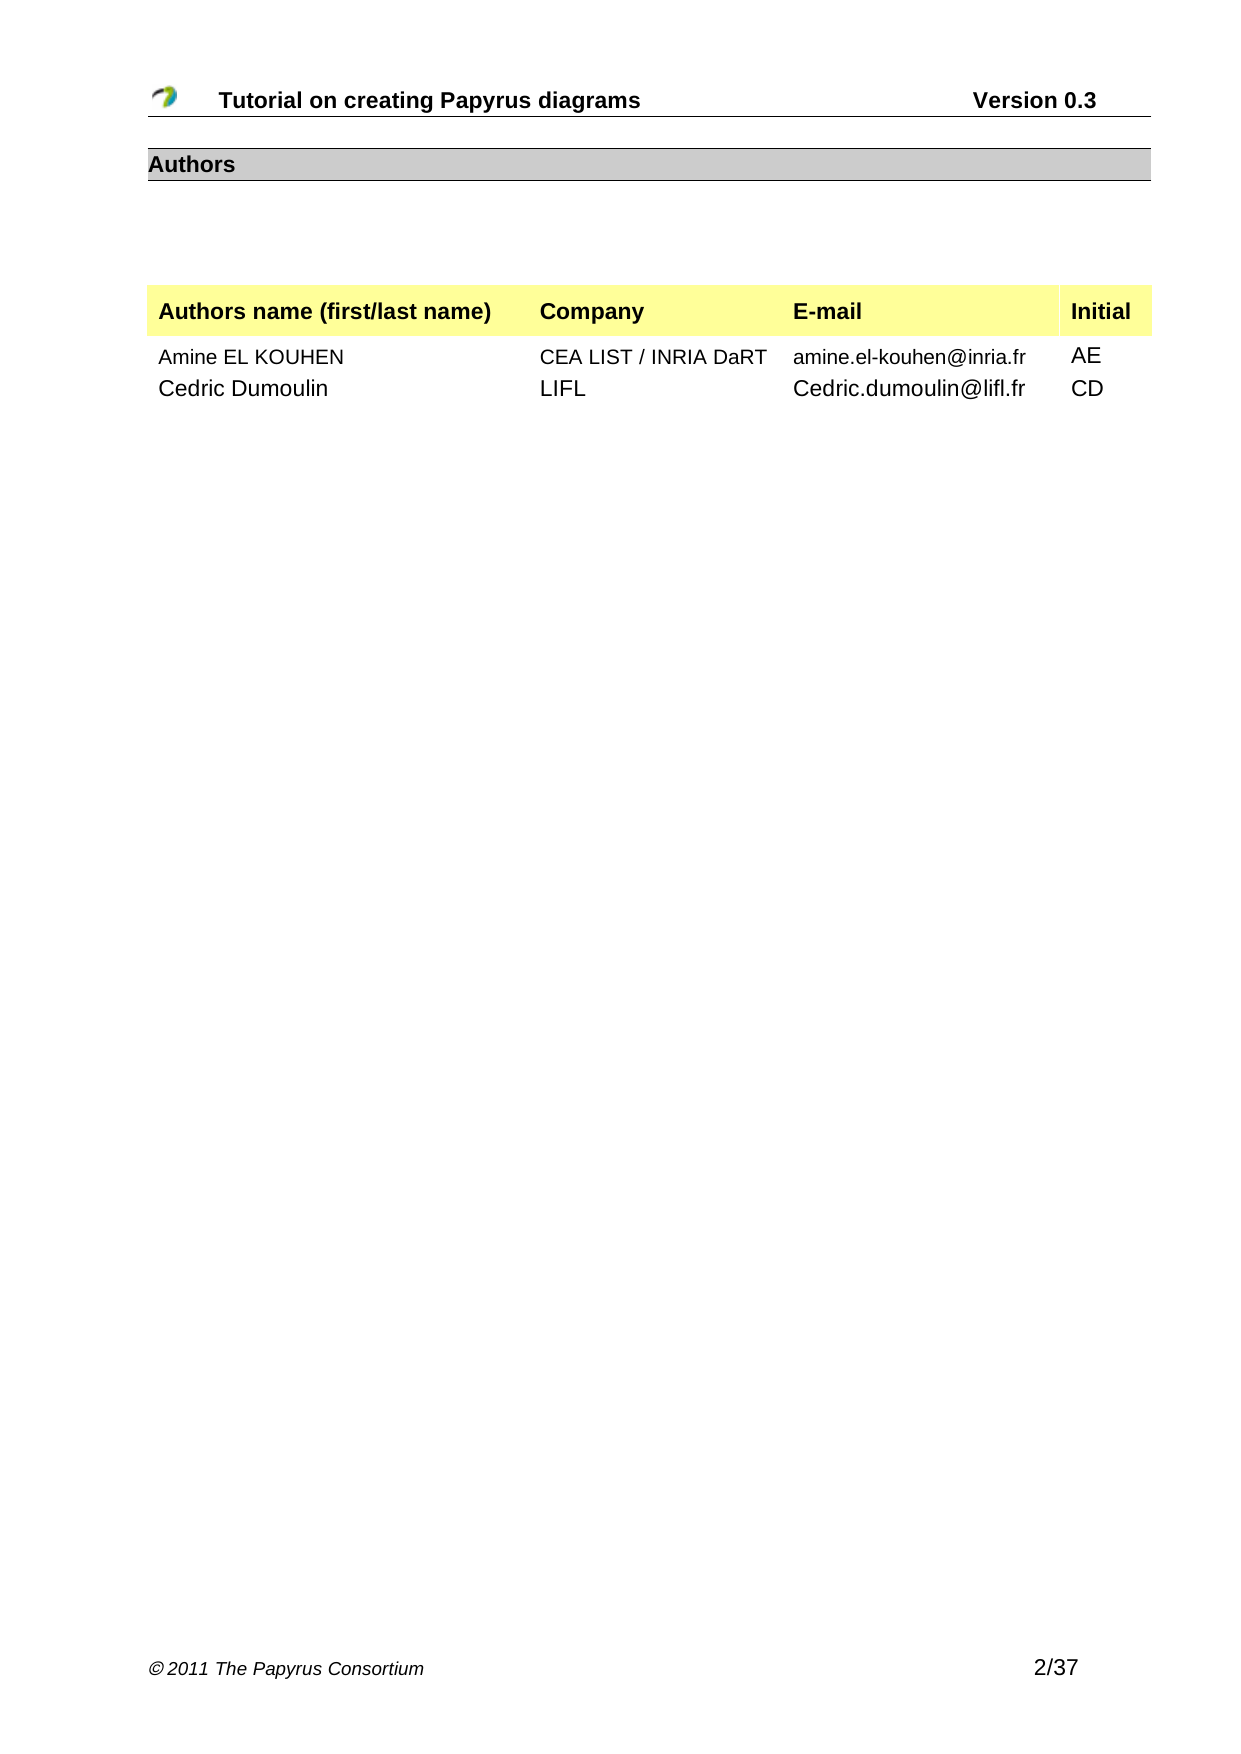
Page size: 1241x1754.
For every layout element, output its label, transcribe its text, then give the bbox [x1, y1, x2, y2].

table_header Company [528, 285, 782, 336]
table_header E-mail [782, 285, 1059, 336]
subtitle Authors [148, 149, 1151, 180]
picture [152, 84, 177, 110]
table_cell CD [1060, 375, 1152, 414]
table_cell Cedric Dumoulin [147, 375, 528, 414]
table_header Initial [1060, 285, 1152, 336]
table_cell CEA LIST / INRIA DaRT [528, 336, 782, 375]
table_cell Amine EL KOUHEN [147, 336, 528, 375]
table_cell LIFL [528, 375, 782, 414]
table_header Authors name (first/last name) [147, 285, 528, 336]
table_cell Cedric.dumoulin@lifl.fr [782, 375, 1059, 414]
table_cell AE [1060, 336, 1152, 375]
table_cell amine.el-kouhen@inria.fr [782, 336, 1059, 375]
